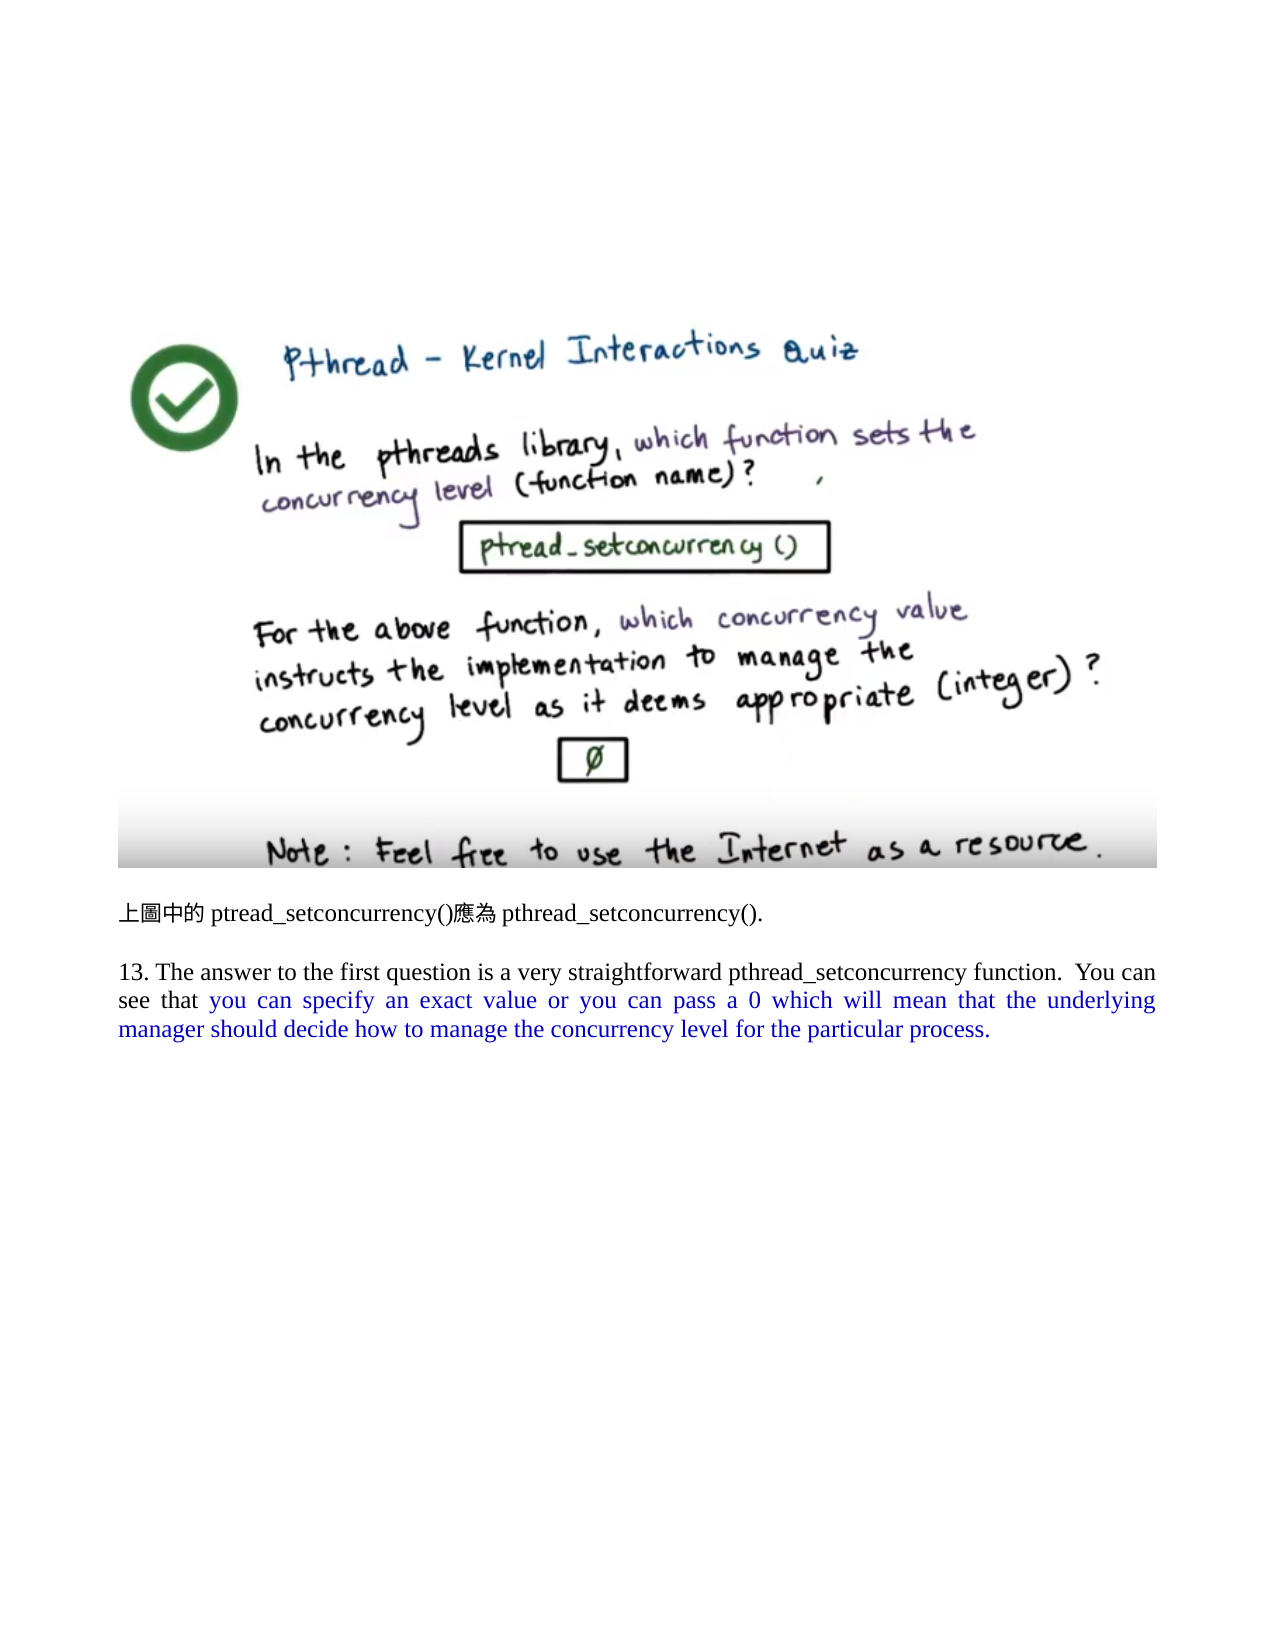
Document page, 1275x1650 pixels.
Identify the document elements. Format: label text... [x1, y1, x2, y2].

text 13. The answer to the first question is a very straightforward pthread_setconcurrency function. You can see that you can specify an exact value or you can pass a 0 which will mean that the underlying manager should decide how to manage the concurrency level for the particular process. [118, 957, 1157, 1043]
picture [118, 319, 1157, 868]
text 上圖中的 ptread_setconcurrency()應為pthread_setconcurrency(). [118, 896, 1157, 928]
